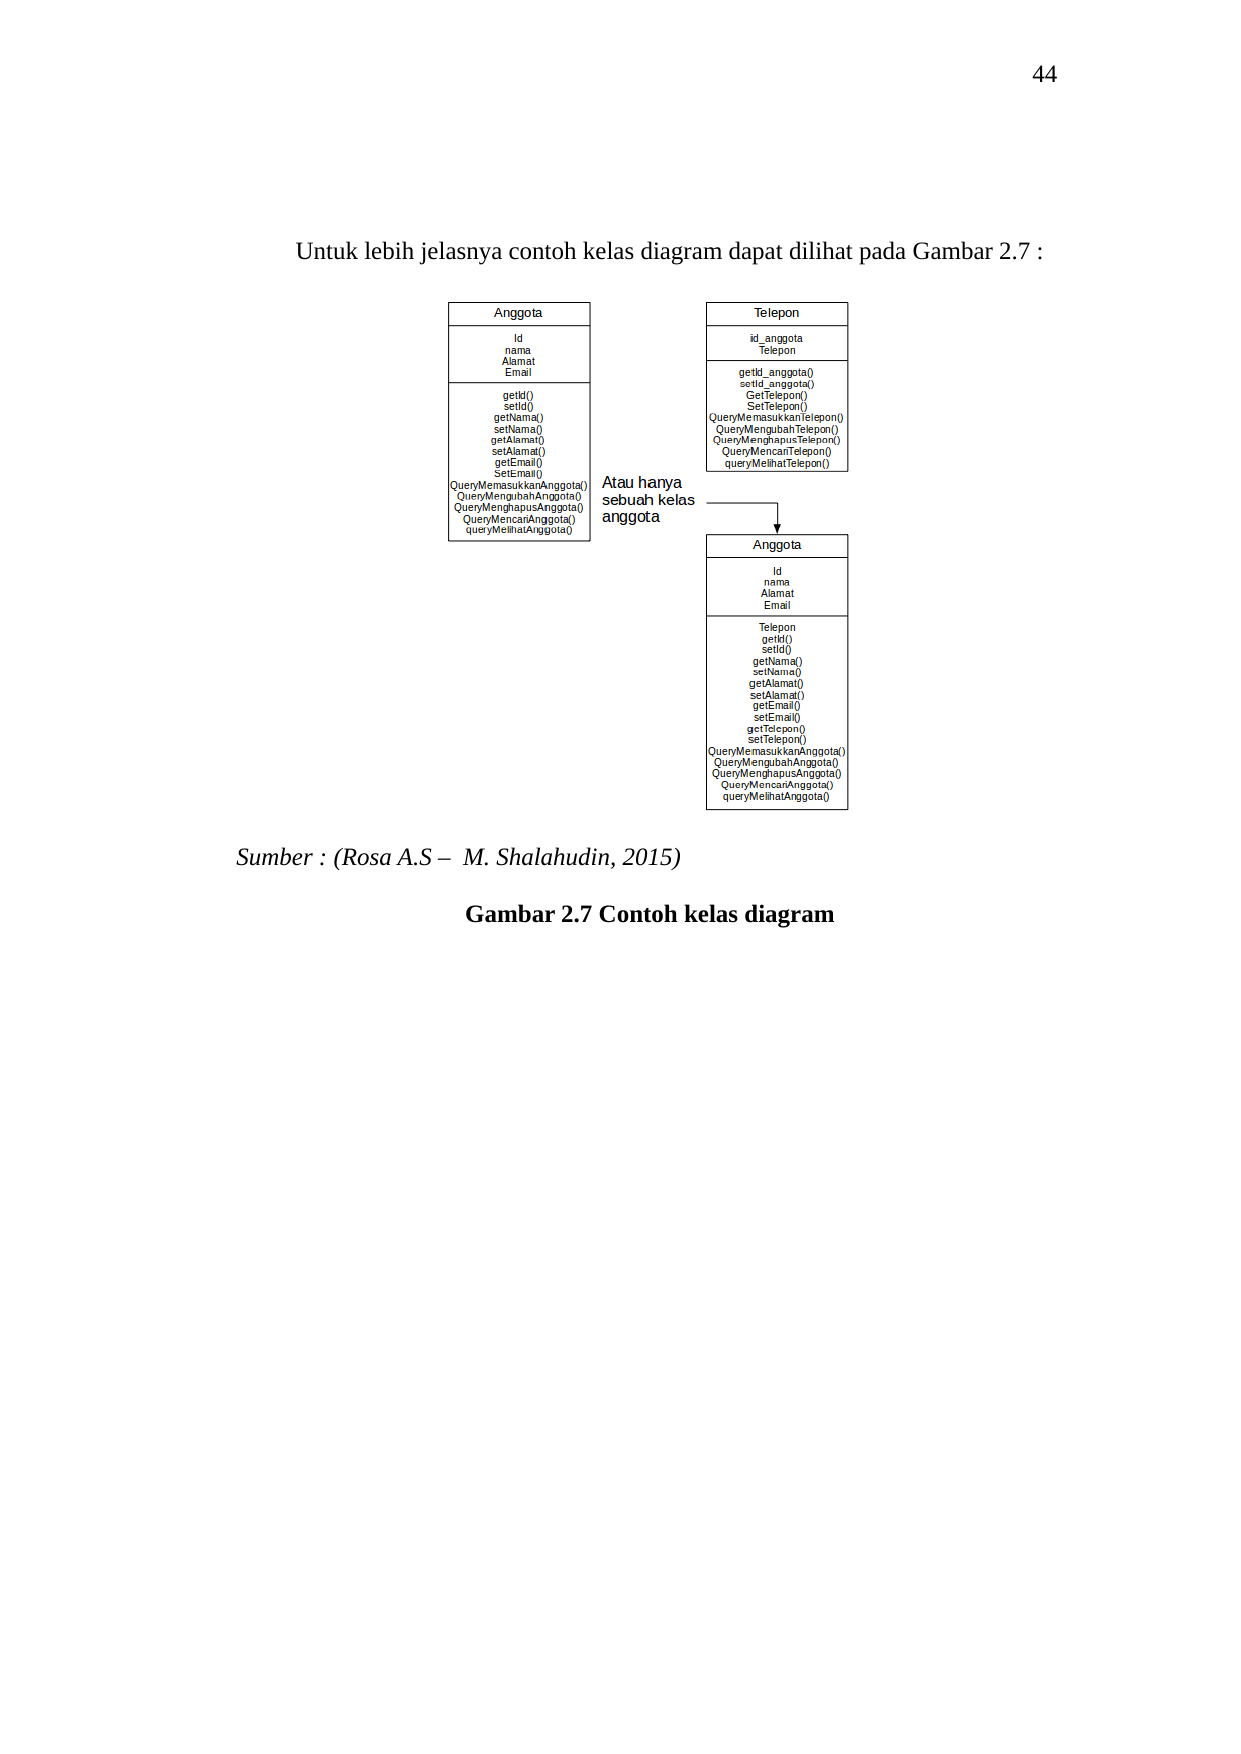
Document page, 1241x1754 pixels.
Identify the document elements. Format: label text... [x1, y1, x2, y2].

text Gambar 2.7 Contoh kelas diagram [236, 899, 1063, 928]
text Sumber : (Rosa A.S – M. Shalahudin, 2015) [236, 294, 1063, 871]
text Untuk lebih jelasnya contoh kelas diagram dapat dilihat pada Gambar 2.7 : [236, 236, 1063, 265]
picture [444, 299, 856, 814]
